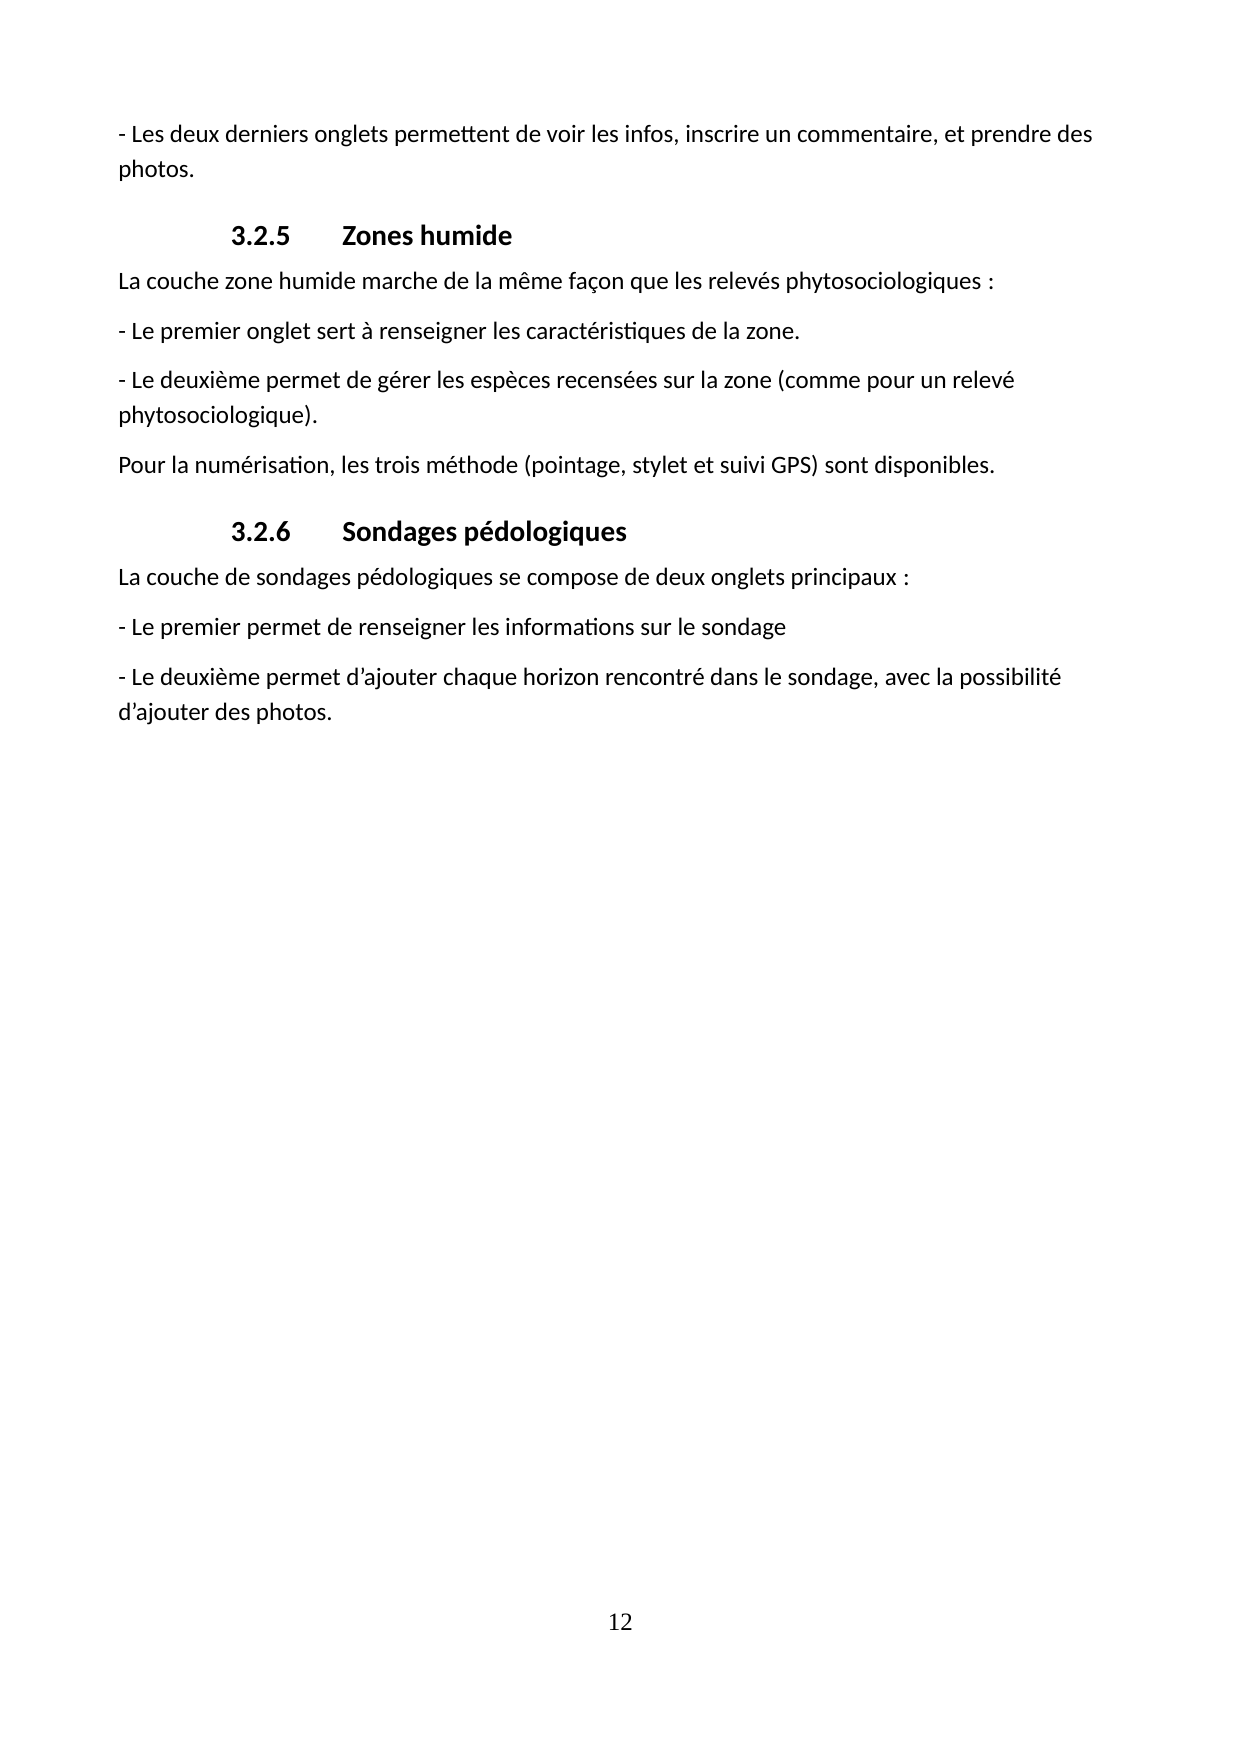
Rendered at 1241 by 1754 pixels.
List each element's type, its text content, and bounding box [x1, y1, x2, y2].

text - Le premier permet de renseigner les informations sur le sondage [118, 611, 1122, 642]
text La couche de sondages pédologiques se compose de deux onglets principaux : [118, 561, 1122, 592]
text - Le deuxième permet de gérer les espèces recensées sur la zone (comme pour un relevé phytosociologique). [118, 364, 1122, 430]
text Pour la numérisation, les trois méthode (pointage, stylet et suivi GPS) sont disponibles. [118, 449, 1122, 480]
text - Le deuxième permet d’ajouter chaque horizon rencontré dans le sondage, avec la possibilité d’ajouter des photos. [118, 661, 1122, 726]
subtitle Zones humide [231, 217, 1122, 253]
text - Les deux derniers onglets permettent de voir les infos, inscrire un commentaire, et prendre des photos. [118, 118, 1122, 184]
text La couche zone humide marche de la même façon que les relevés phytosociologiques : [118, 265, 1122, 296]
text - Le premier onglet sert à renseigner les caractéristiques de la zone. [118, 315, 1122, 346]
subtitle Sondages pédologiques [231, 513, 1122, 549]
